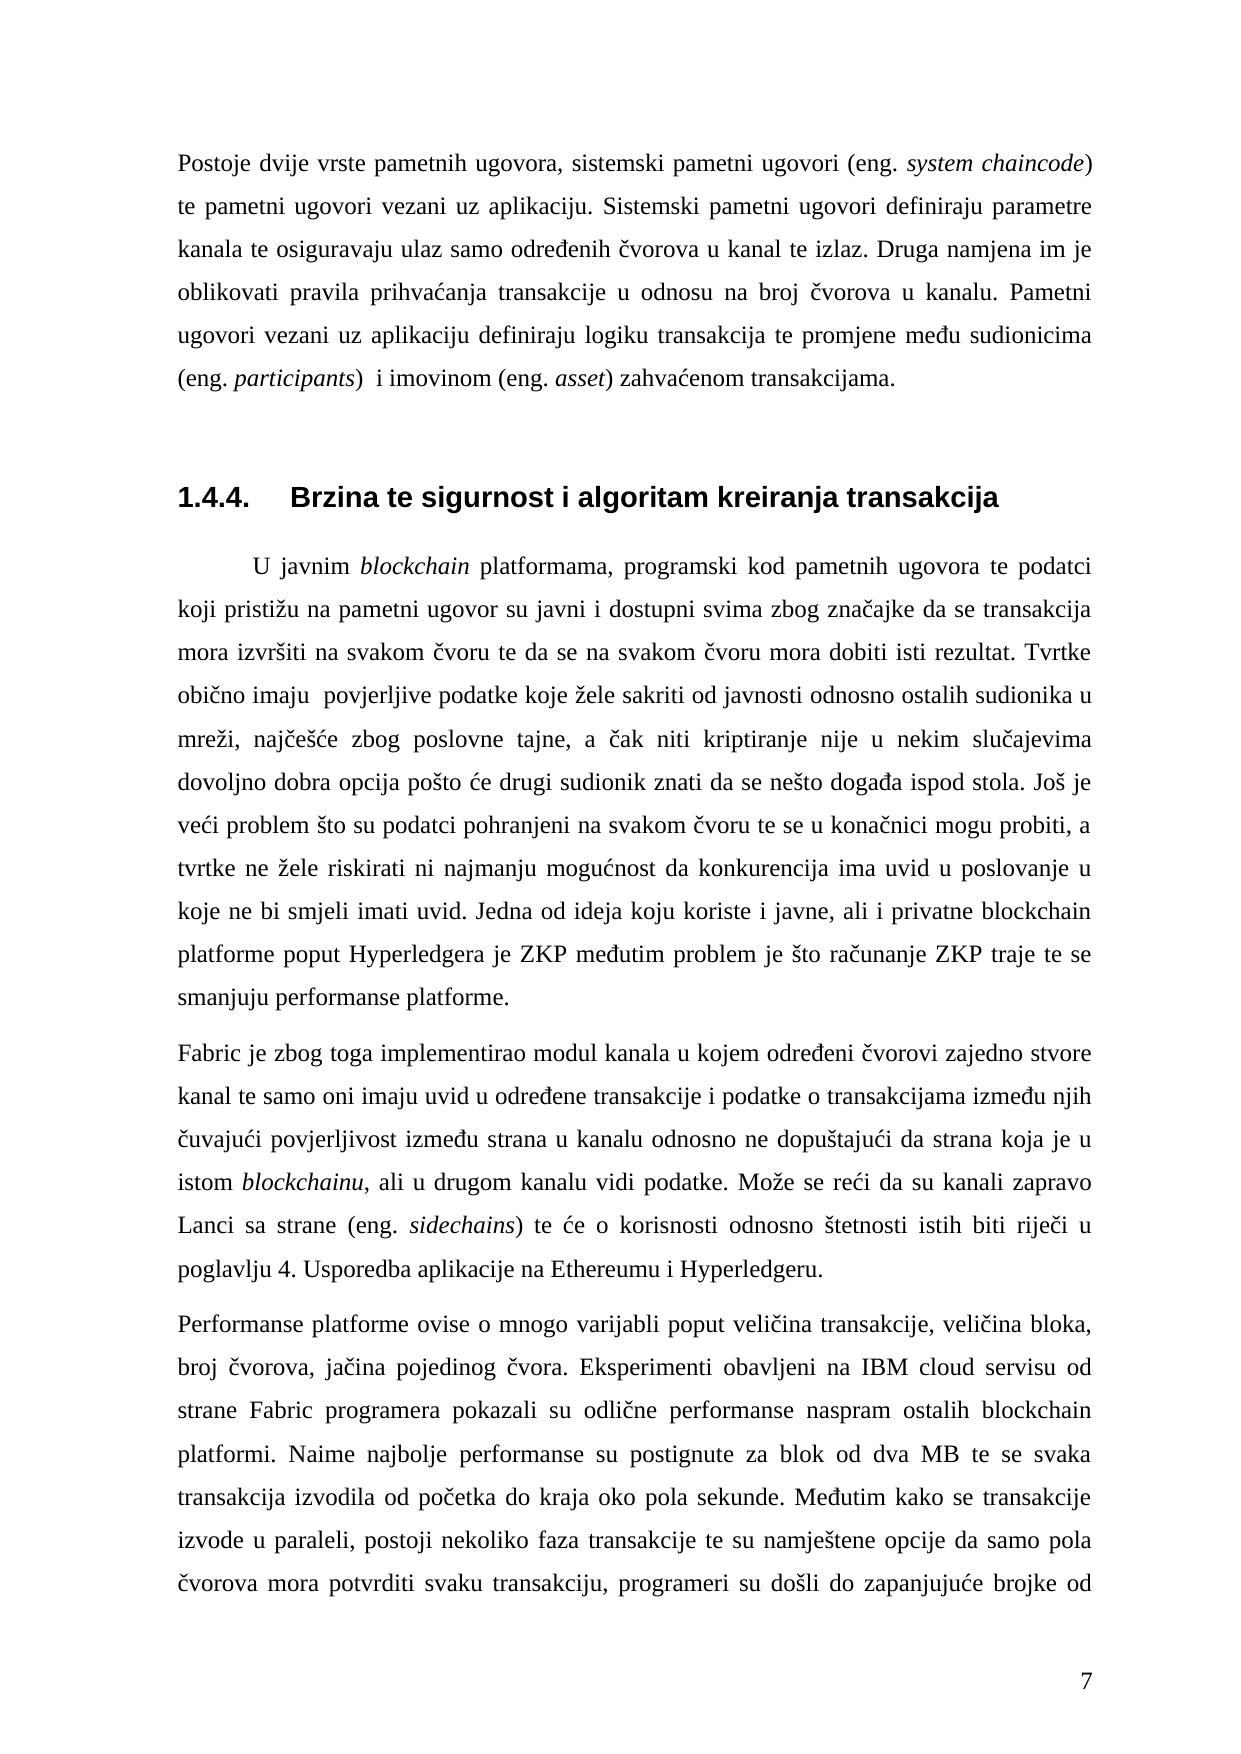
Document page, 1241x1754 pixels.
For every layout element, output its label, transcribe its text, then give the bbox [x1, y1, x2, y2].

text Performanse platforme ovise o mnogo varijabli poput veličina transakcije, veličina bloka, broj čvorova, jačina pojedinog čvora. Eksperimenti obavljeni na IBM cloud servisu od strane Fabric programera pokazali su odlične performanse naspram ostalih blockchain platformi. Naime najbolje performanse su postignute za blok od dva MB te se svaka transakcija izvodila od početka do kraja oko pola sekunde. Međutim kako se transakcije izvode u paraleli, postoji nekoliko faza transakcije te su namještene opcije da samo pola čvorova mora potvrditi svaku transakciju, programeri su došli do zapanjujuće brojke od [177, 1309, 1092, 1597]
text U javnim blockchain platformama, programski kod pametnih ugovora te podatci koji pristižu na pametni ugovor su javni i dostupni svima zbog značajke da se transakcija mora izvršiti na svakom čvoru te da se na svakom čvoru mora dobiti isti rezultat. Tvrtke obično imaju povjerljive podatke koje žele sakriti od javnosti odnosno ostalih sudionika u mreži, najčešće zbog poslovne tajne, a čak niti kriptiranje nije u nekim slučajevima dovoljno dobra opcija pošto će drugi sudionik znati da se nešto događa ispod stola. Još je veći problem što su podatci pohranjeni na svakom čvoru te se u konačnici mogu probiti, a tvrtke ne žele riskirati ni najmanju mogućnost da konkurencija ima uvid u poslovanje u koje ne bi smjeli imati uvid. Jedna od ideja koju koriste i javne, ali i privatne blockchain platforme poput Hyperledgera je ZKP međutim problem je što računanje ZKP traje te se smanjuju performanse platforme. [177, 551, 1092, 1011]
text Fabric je zbog toga implementirao modul kanala u kojem određeni čvorovi zajedno stvore kanal te samo oni imaju uvid u određene transakcije i podatke o transakcijama između njih čuvajući povjerljivost između strana u kanalu odnosno ne dopuštajući da strana koja je u istom blockchainu, ali u drugom kanalu vidi podatke. Može se reći da su kanali zapravo Lanci sa strane (eng. sidechains) te će o korisnosti odnosno štetnosti istih biti riječi u poglavlju 4. Usporedba aplikacije na Ethereumu i Hyperledgeru. [177, 1038, 1092, 1282]
text Postoje dvije vrste pametnih ugovora, sistemski pametni ugovori (eng. system chaincode) te pametni ugovori vezani uz aplikaciju. Sistemski pametni ugovori definiraju parametre kanala te osiguravaju ulaz samo određenih čvorova u kanal te izlaz. Druga namjena im je oblikovati pravila prihvaćanja transakcije u odnosu na broj čvorova u kanalu. Pametni ugovori vezani uz aplikaciju definiraju logiku transakcija te promjene među sudionicima (eng. participants) i imovinom (eng. asset) zahvaćenom transakcijama. [177, 148, 1092, 392]
subtitle Brzina te sigurnost i algoritam kreiranja transakcija [177, 476, 1092, 514]
